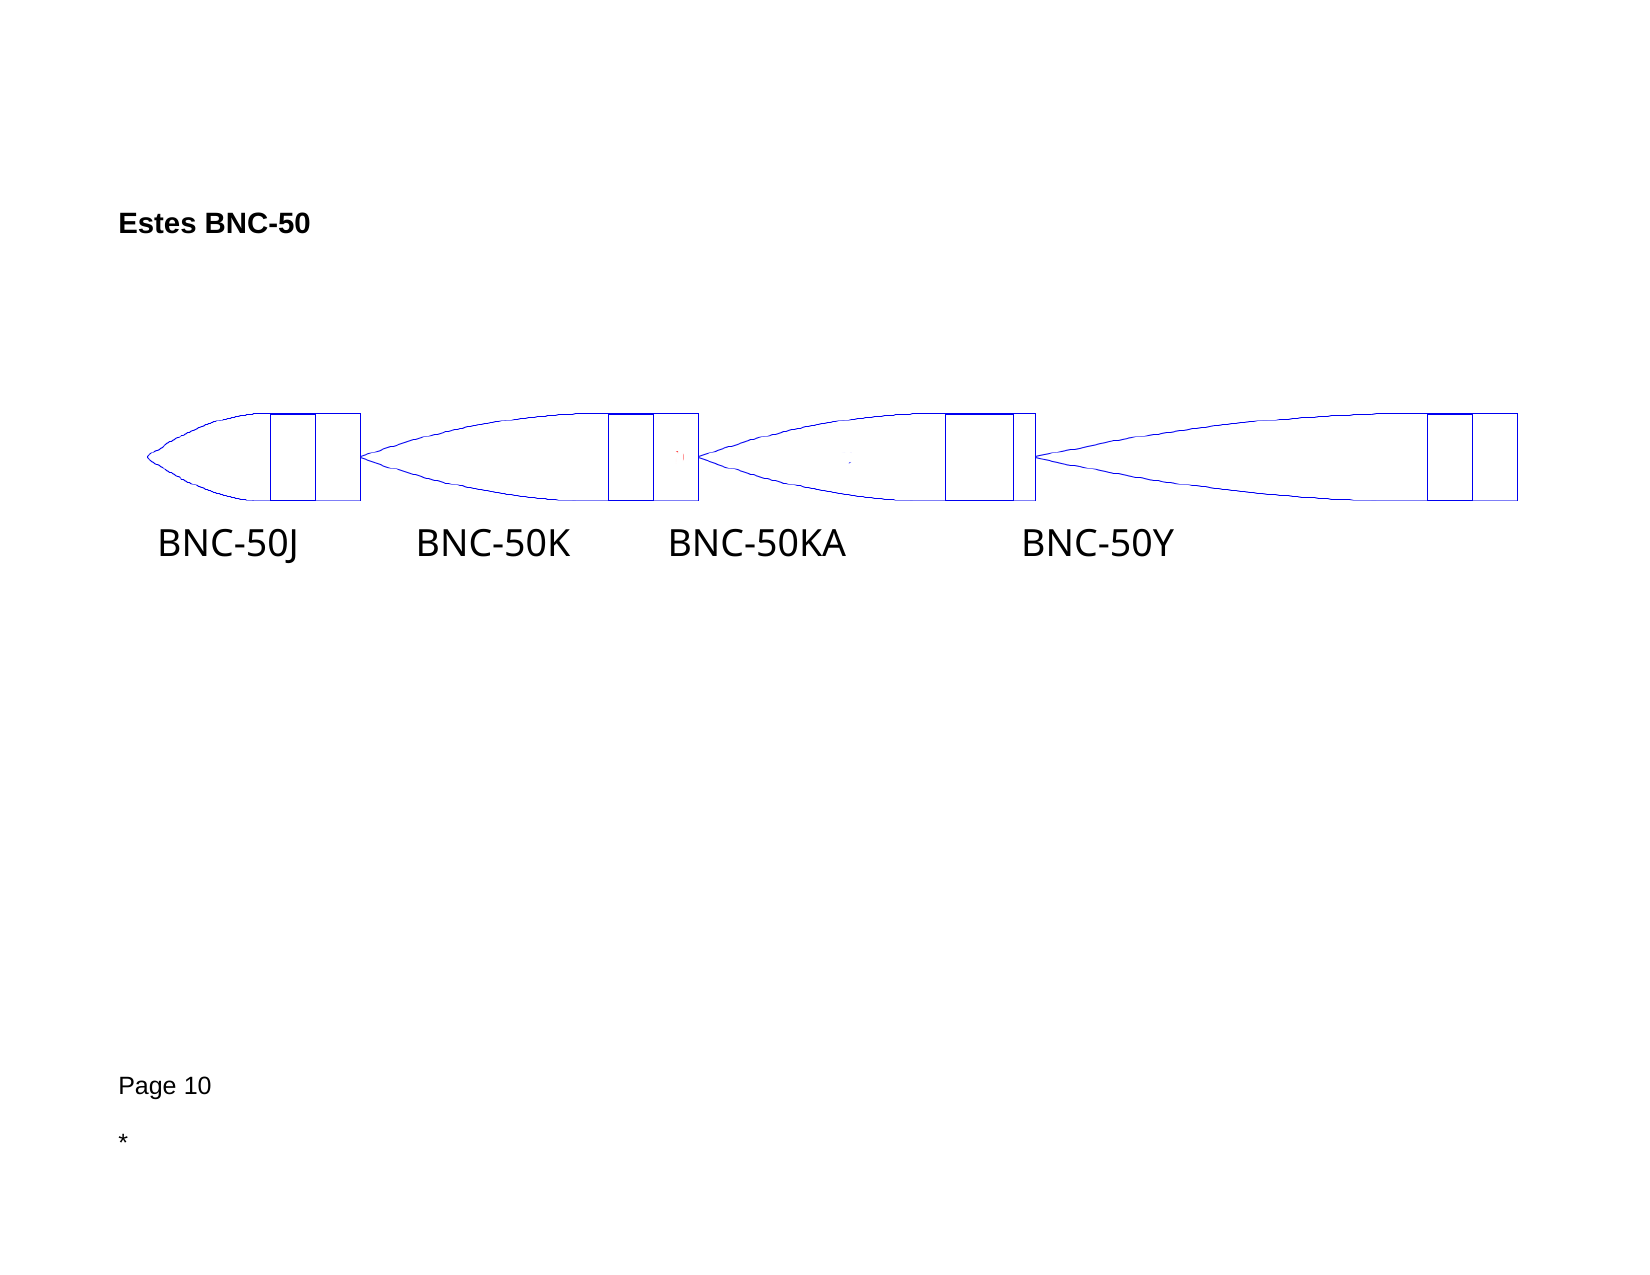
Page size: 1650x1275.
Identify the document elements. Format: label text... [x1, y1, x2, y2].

text BNC-50J BNC-50K BNC-50KA BNC-50Y [118, 516, 1532, 567]
picture [118, 405, 1532, 516]
subtitle Estes BNC-50 [118, 206, 1532, 240]
